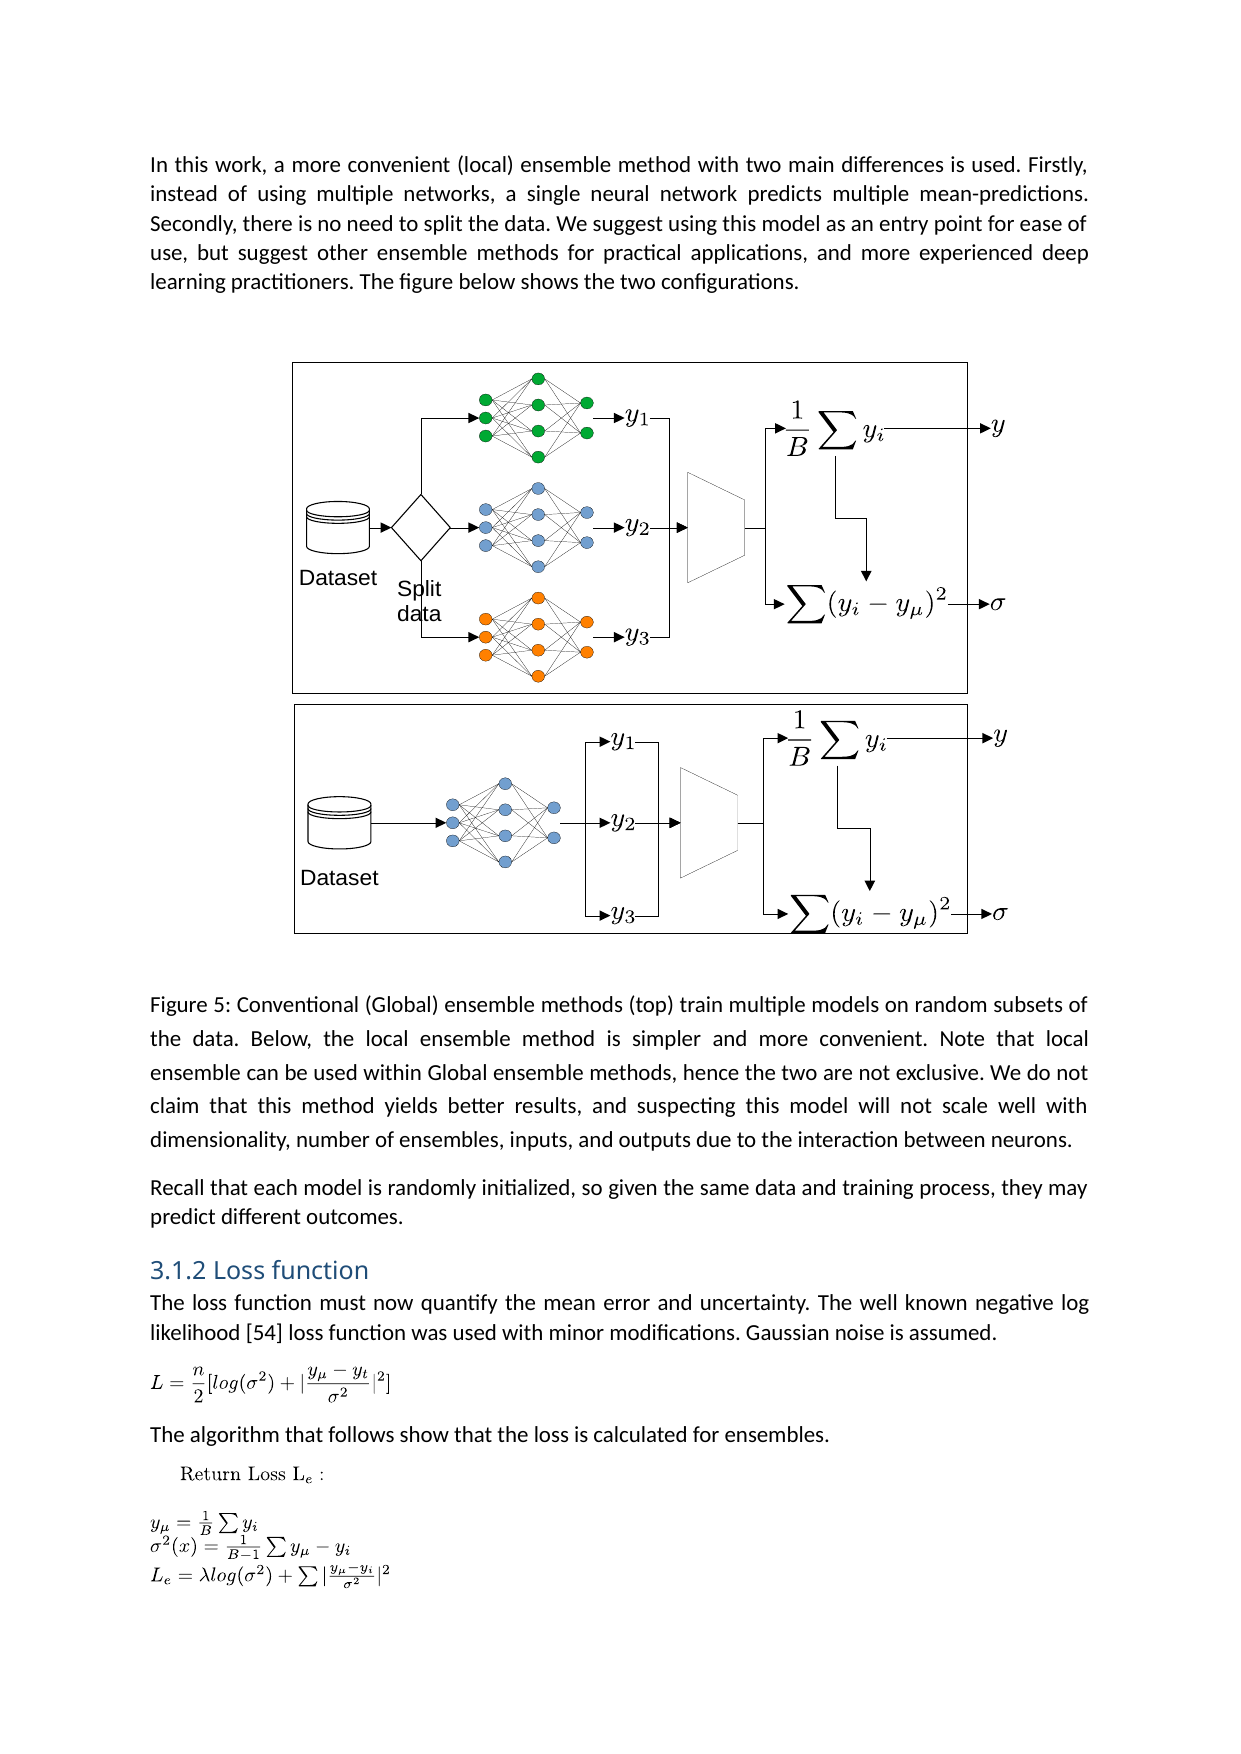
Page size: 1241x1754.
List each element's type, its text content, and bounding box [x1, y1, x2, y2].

text The algorithm that follows show that the loss is calculated for ensembles. [150, 1421, 1090, 1448]
text Figure 5: Conventional (Global) ensemble methods (top) train multiple models on random subsets of the data. Below, the local ensemble method is simpler and more convenient. Note that local ensemble can be used within Global ensemble methods, hence the two are not exclusive. We do not claim that this method yields better results, and suspecting this model will not scale well with dimensionality, number of ensembles, inputs, and outputs due to the interaction between neurons. [150, 991, 1090, 1153]
subtitle Loss function [150, 1252, 1090, 1287]
text Recall that each model is randomly initialized, so given the same data and training process, they may predict different outcomes. [150, 1173, 1090, 1230]
text In this work, a more convenient (local) ensemble method with two main differences is used. Firstly, instead of using multiple networks, a single neural network predicts multiple mean-predictions. Secondly, there is no need to split the data. We suggest using this model as an entry point for ease of use, but suggest other ensemble methods for practical applications, and more experienced deep learning practitioners. The figure below shows the two configurations. [150, 150, 1090, 296]
text The loss function must now quantify the mean error and uncertainty. The well known negative log likelihood [54]⁠ loss function was used with minor modifications. Gaussian noise is assumed. [150, 1288, 1090, 1346]
